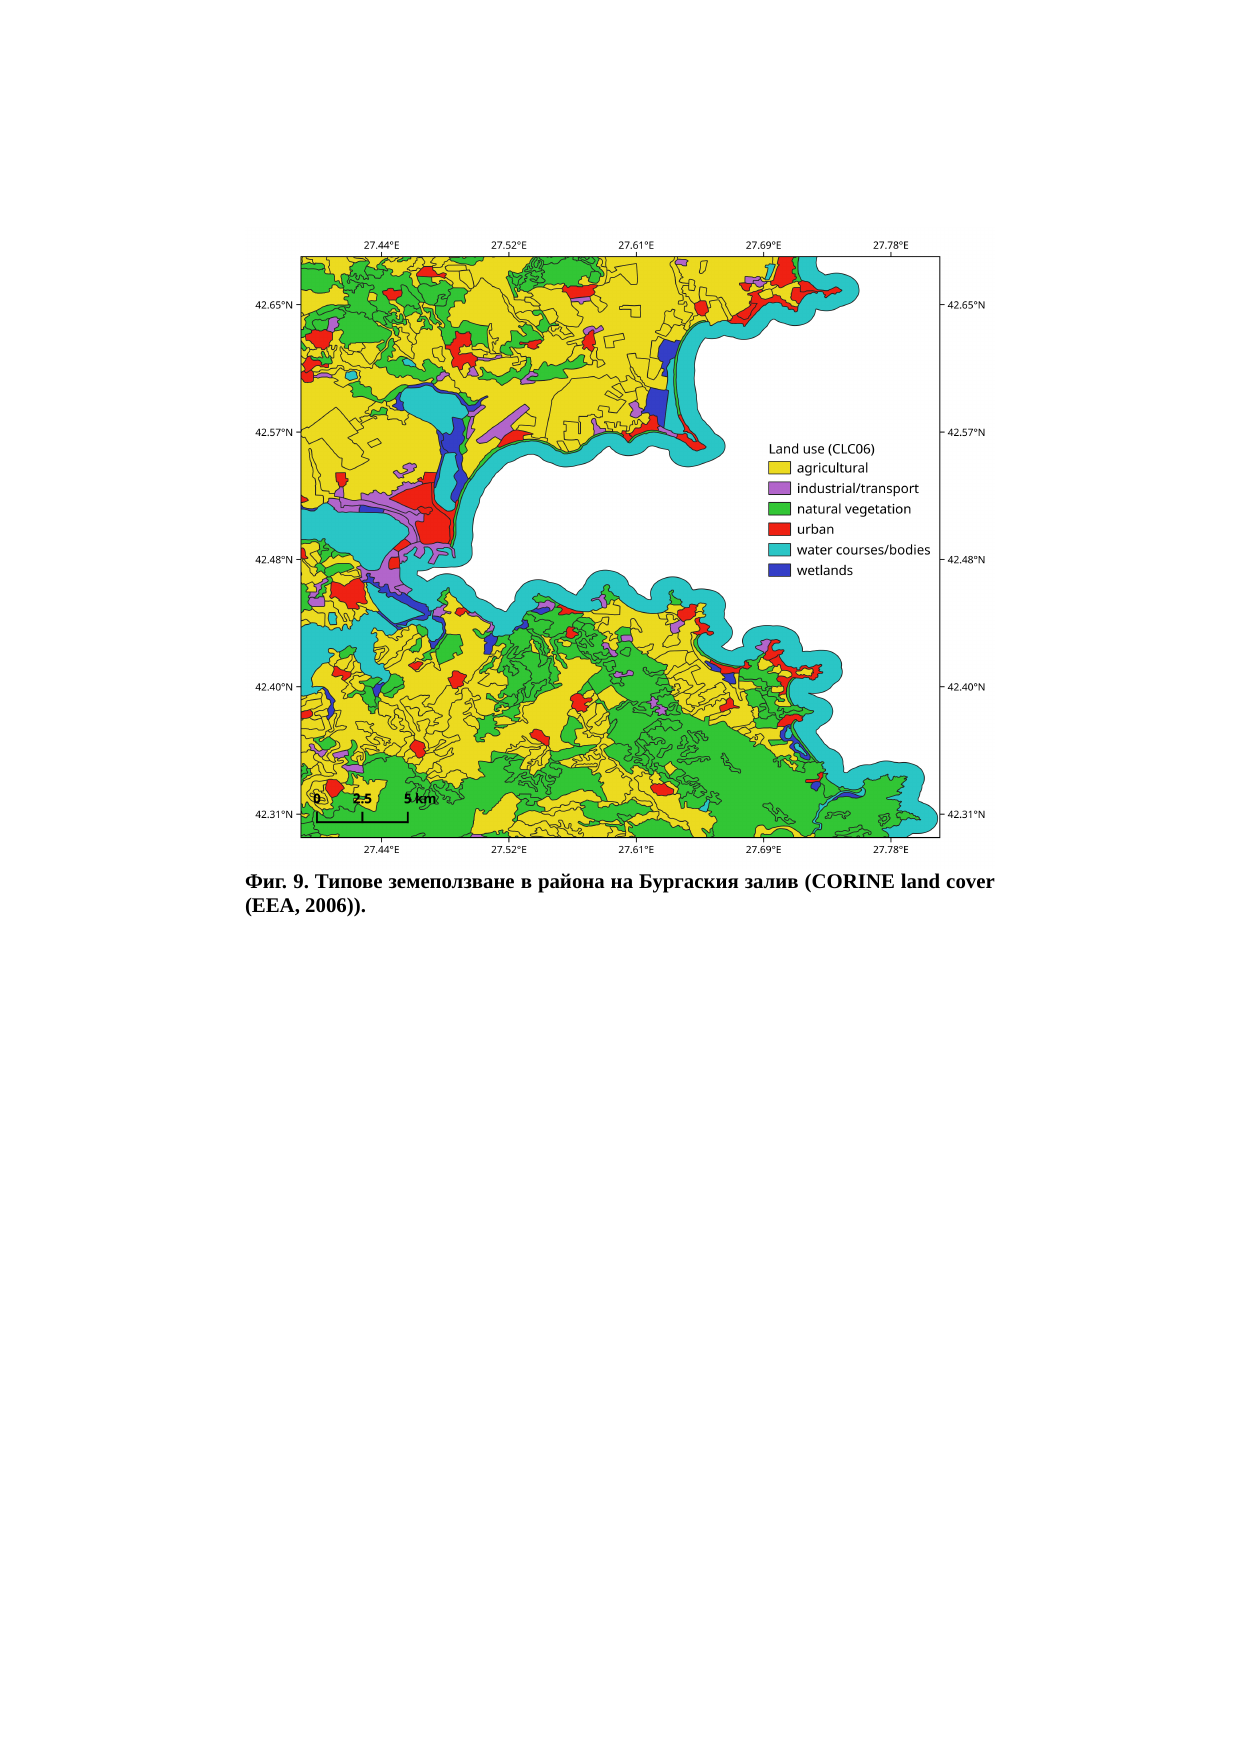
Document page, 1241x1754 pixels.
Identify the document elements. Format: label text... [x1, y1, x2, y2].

picture [244, 227, 996, 869]
text Фиг. 9. Типове земеползване в района на Бургаския залив (CORINE land cover (EEA, 2006)). [245, 869, 995, 917]
